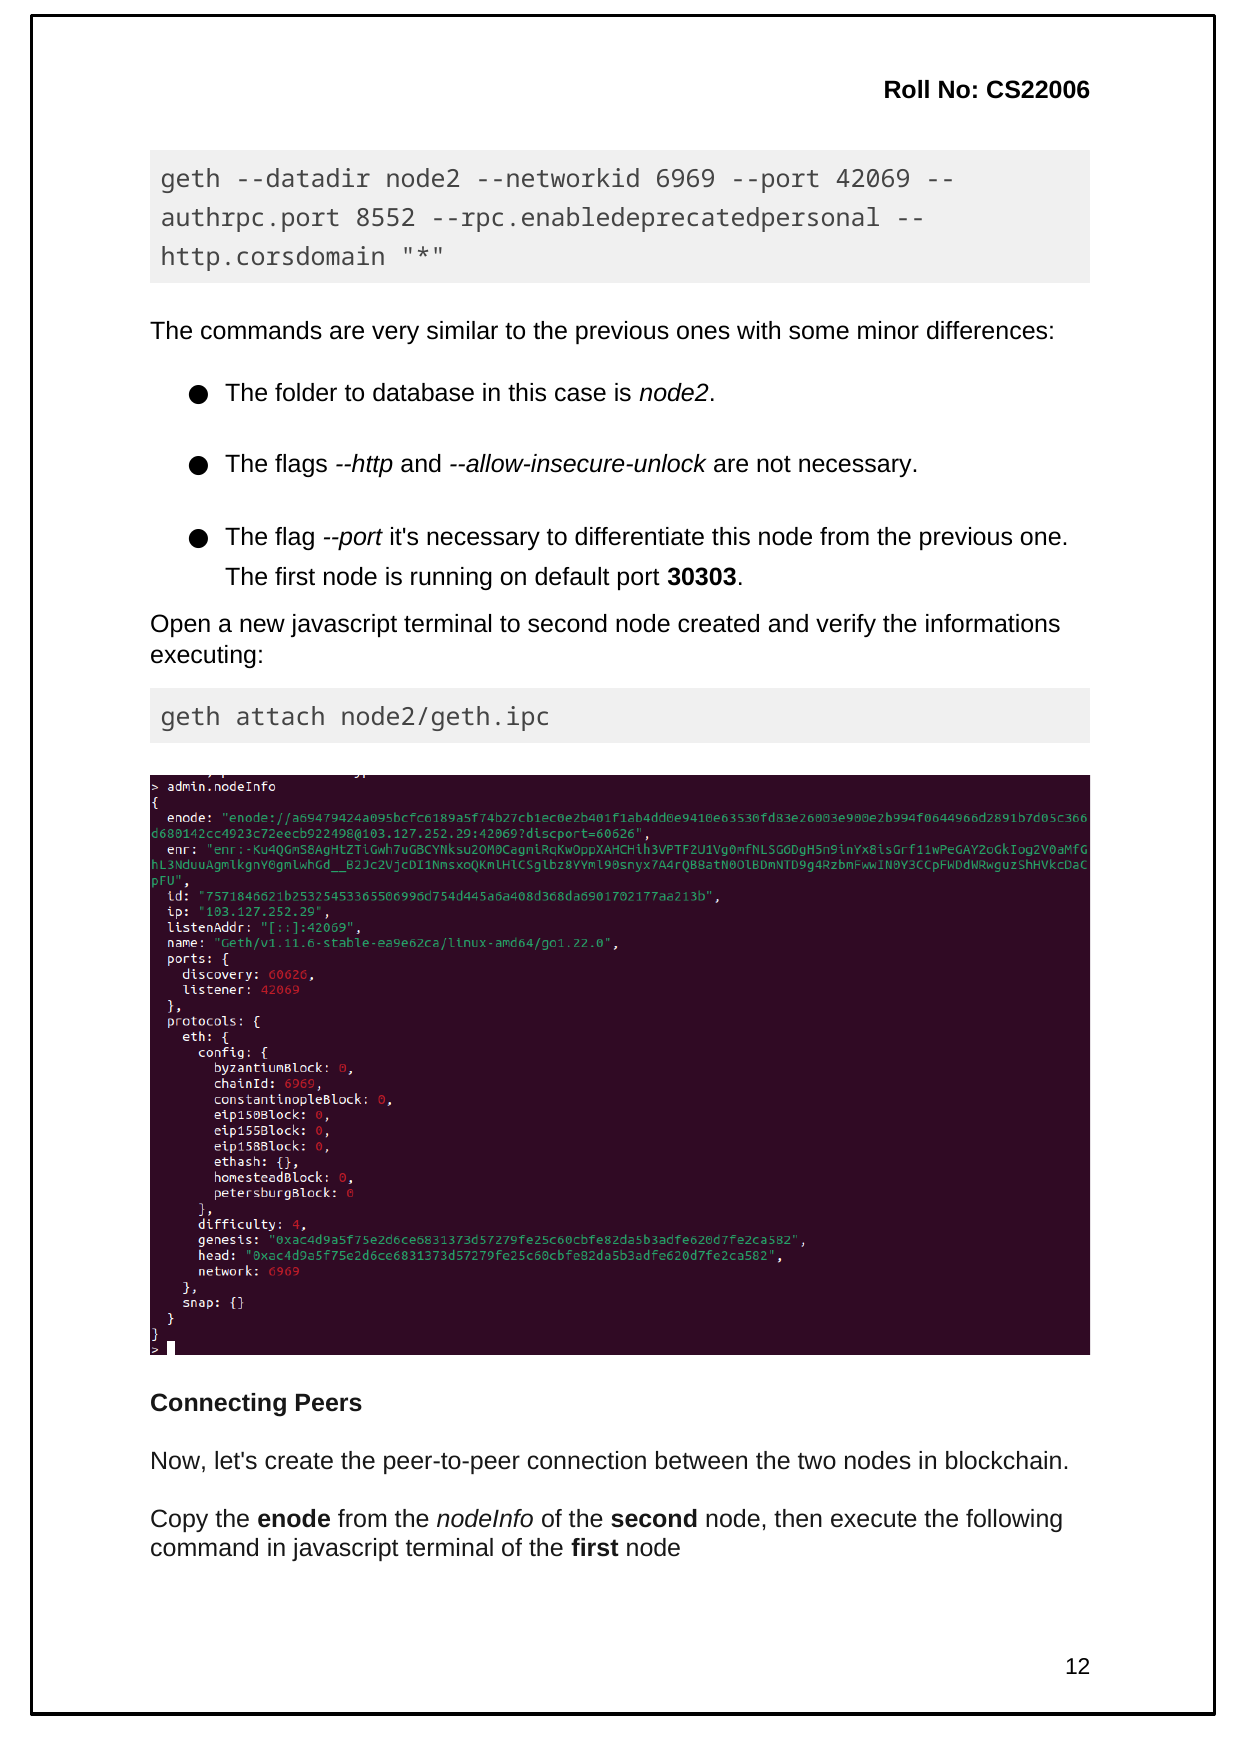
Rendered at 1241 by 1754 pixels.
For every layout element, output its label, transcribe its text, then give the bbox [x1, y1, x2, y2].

text Open a new javascript terminal to second node created and verify the informations executing: [150, 609, 1090, 669]
list The flags --http and --allow-insecure-unlock are not necessary. [187, 436, 1090, 487]
table_header geth attach node2/geth.ipc [150, 688, 1090, 743]
text The commands are very similar to the previous ones with some minor differences: [150, 316, 1090, 345]
text Now, let's create the peer-to-peer connection between the two nodes in blockchain. [150, 1446, 1090, 1475]
text Connecting Peers [150, 1388, 1090, 1417]
list The flag --port it's necessary to differentiate this node from the previous one. The first node is running on default port 30303. [187, 508, 1090, 590]
picture [150, 775, 1091, 1355]
text Copy the enode from the nodeInfo of the second node, then execute the following command in javascript terminal of the first node [150, 1504, 1090, 1561]
list The folder to database in this case is node2. [187, 364, 1090, 415]
table_header geth --datadir node2 --networkid 6969 --port 42069 --authrpc.port 8552 --rpc.enabledeprecatedpersonal --http.corsdomain "*" [150, 150, 1090, 283]
